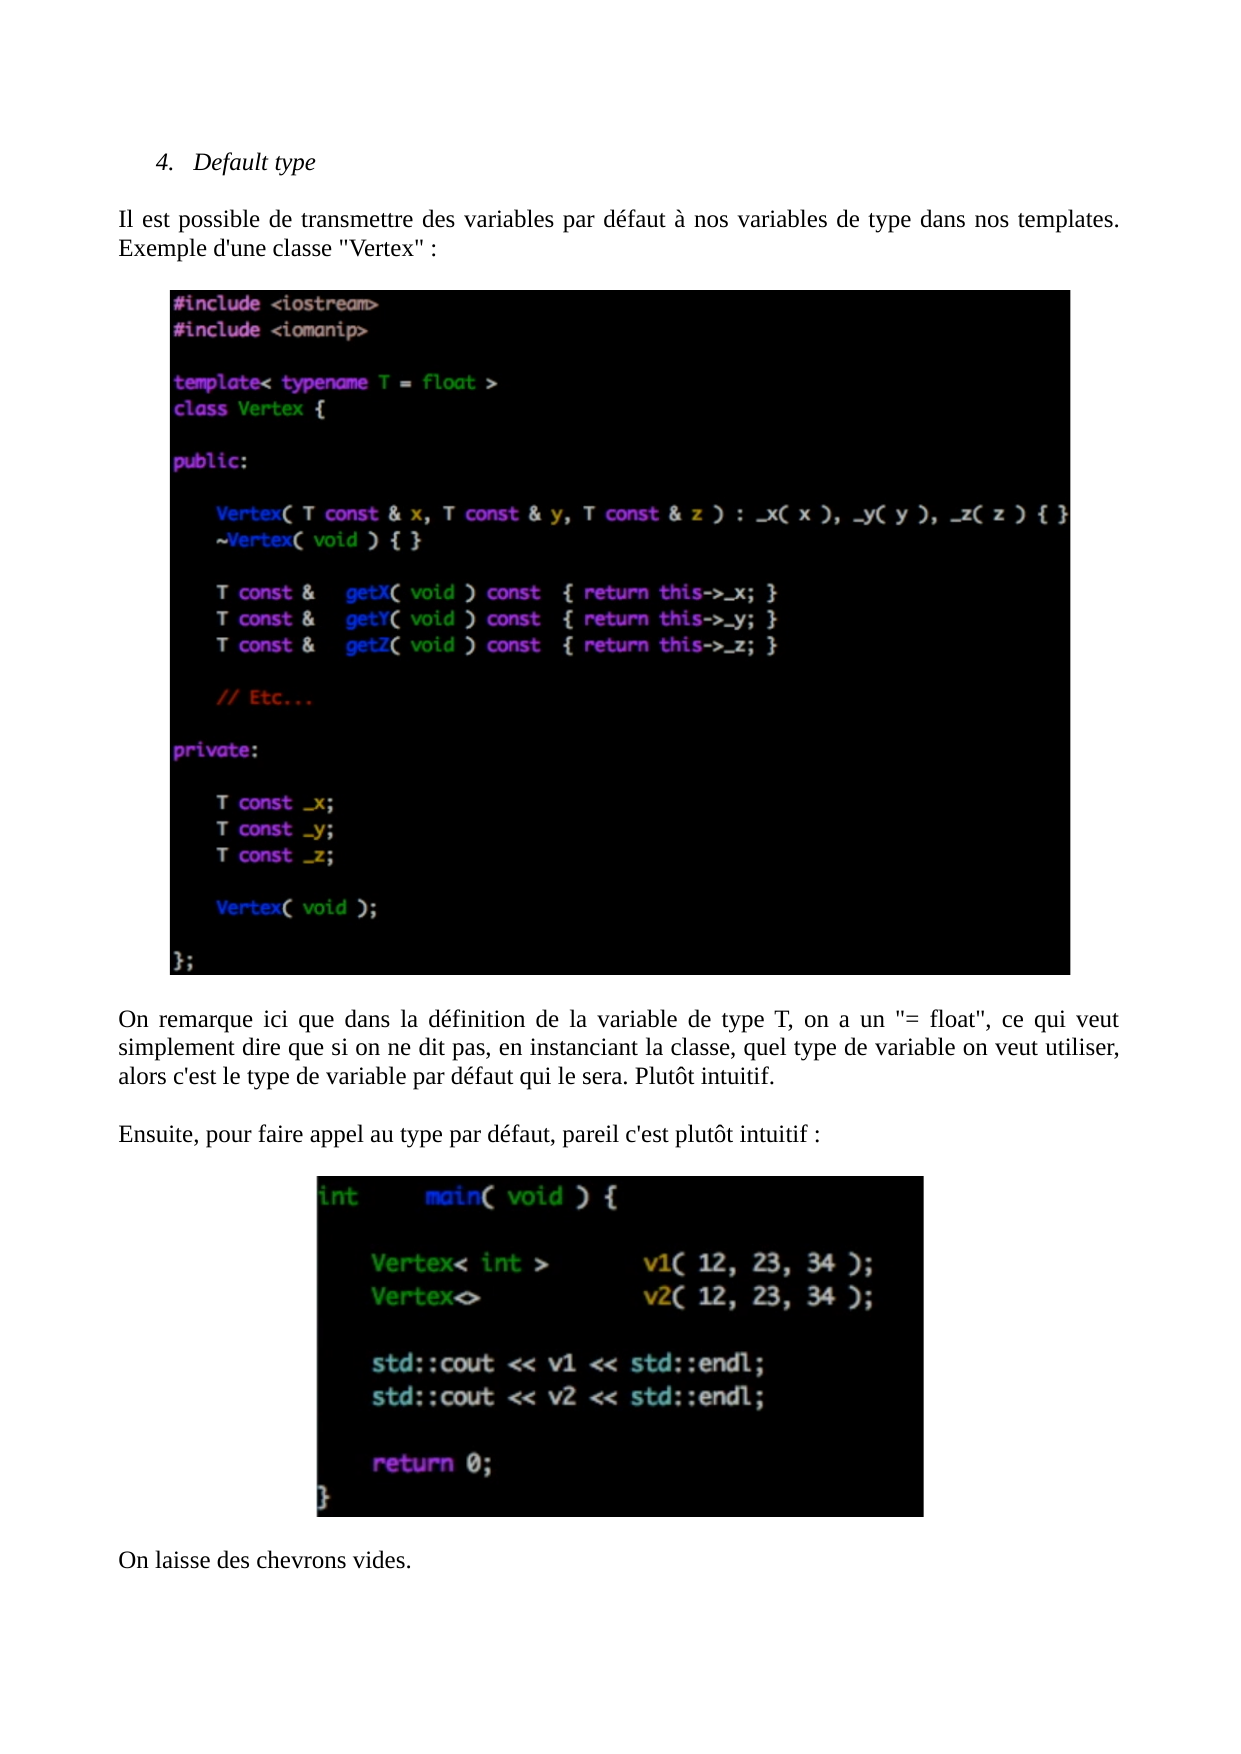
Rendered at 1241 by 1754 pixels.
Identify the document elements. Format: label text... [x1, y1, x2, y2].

list Default type [156, 147, 1122, 176]
text On laisse des chevrons vides. [118, 1546, 1122, 1574]
text Il est possible de transmettre des variables par défaut à nos variables de type dans nos templates. Exemple d'une classe "Vertex" : [118, 204, 1122, 262]
text Ensuite, pour faire appel au type par défaut, pareil c'est plutôt intuitif : [118, 1119, 1122, 1147]
text On remarque ici que dans la définition de la variable de type T, on a un "= float", ce qui veut simplement dire que si on ne dit pas, en instanciant la classe, quel type de variable on veut utiliser, alors c'est le type de variable par défaut qui le sera. Plutôt intuitif. [118, 1004, 1122, 1090]
